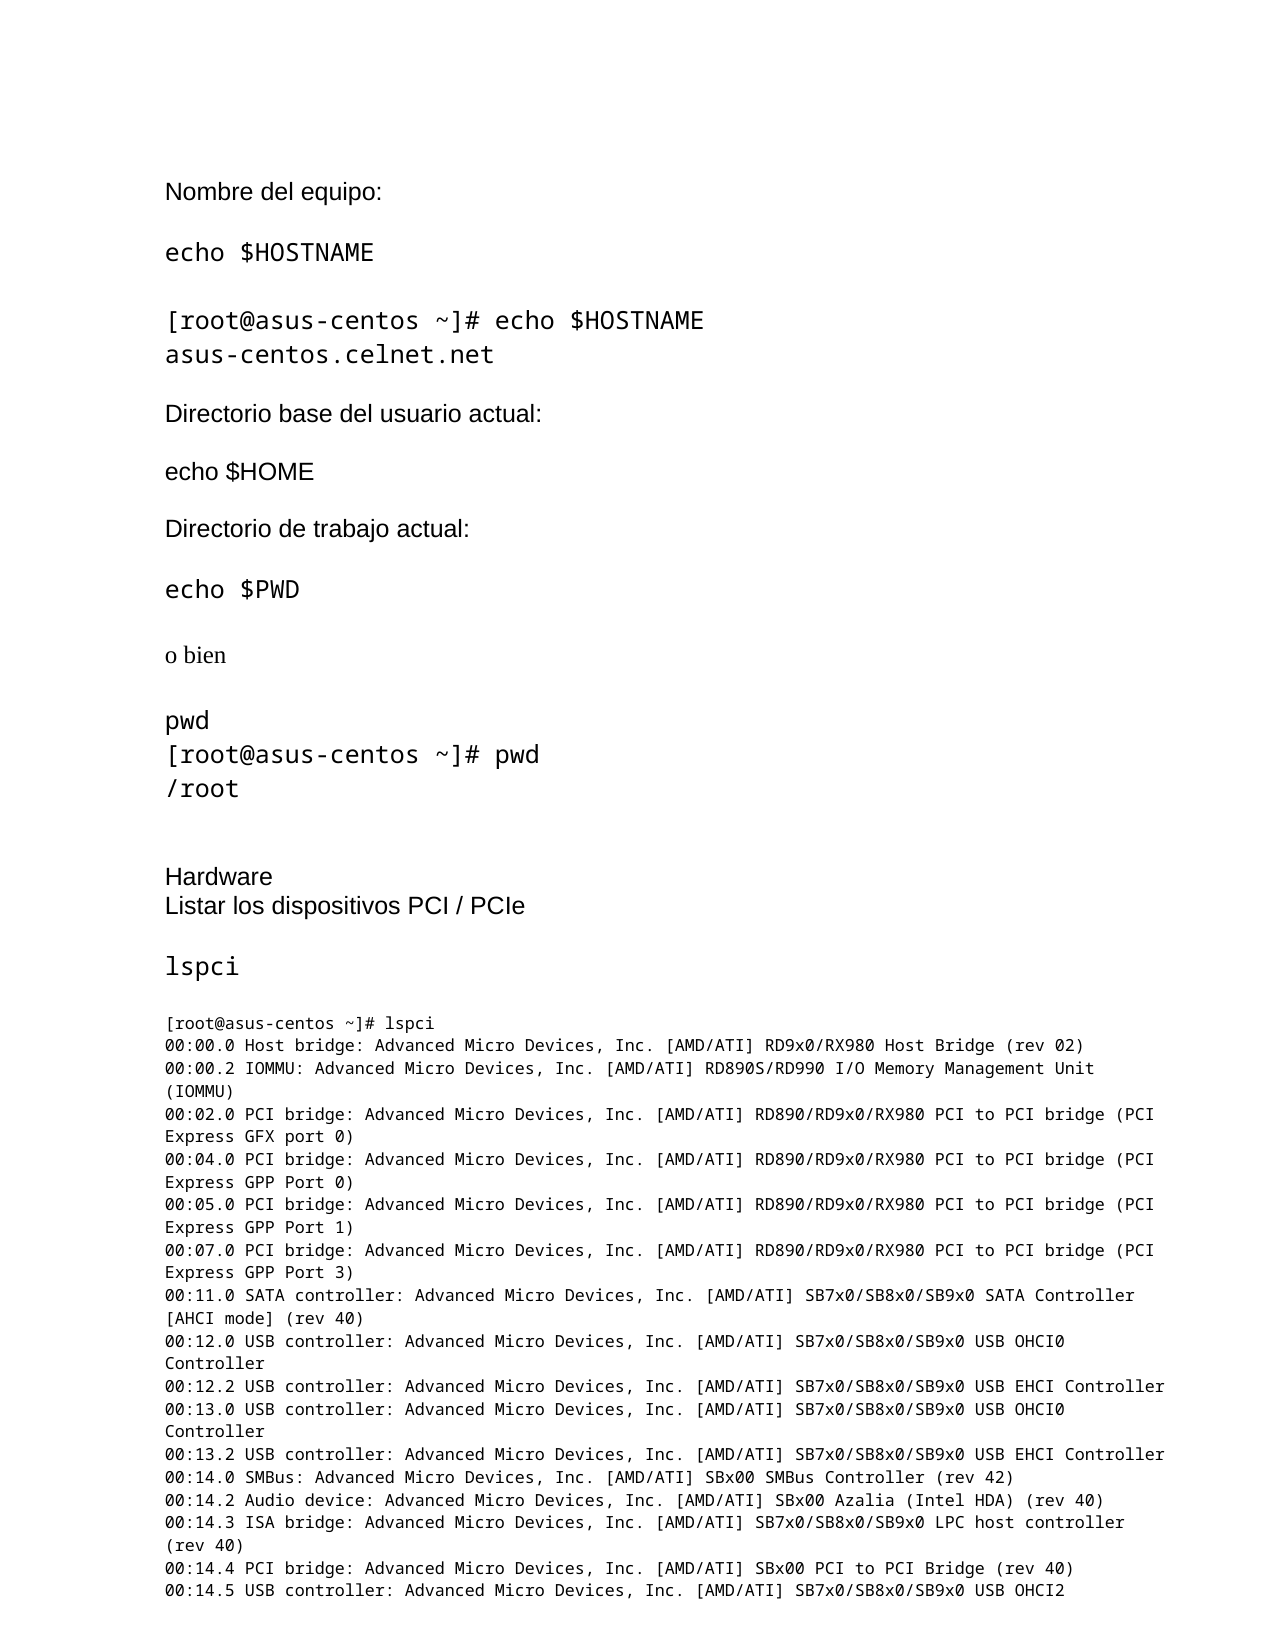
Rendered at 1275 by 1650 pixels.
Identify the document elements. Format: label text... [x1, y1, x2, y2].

text [root@asus-centos ~]# echo $HOSTNAME [164, 302, 1164, 336]
text Nombre del equipo: [164, 177, 1164, 205]
text echo $PWD [164, 572, 1164, 606]
text 00:04.0 PCI bridge: Advanced Micro Devices, Inc. [AMD/ATI] RD890/RD9x0/RX980 PCI to PCI bridge (PCI Express GPP Port 0) [164, 1148, 1164, 1193]
text pwd [164, 703, 1164, 737]
text 00:12.0 USB controller: Advanced Micro Devices, Inc. [AMD/ATI] SB7x0/SB8x0/SB9x0 USB OHCI0 Controller [164, 1329, 1164, 1375]
text 00:14.4 PCI bridge: Advanced Micro Devices, Inc. [AMD/ATI] SBx00 PCI to PCI Bridge (rev 40) [164, 1556, 1164, 1579]
text 00:14.0 SMBus: Advanced Micro Devices, Inc. [AMD/ATI] SBx00 SMBus Controller (rev 42) [164, 1466, 1164, 1488]
text 00:14.3 ISA bridge: Advanced Micro Devices, Inc. [AMD/ATI] SB7x0/SB8x0/SB9x0 LPC host controller (rev 40) [164, 1511, 1164, 1556]
text Listar los dispositivos PCI / PCIe [164, 891, 1164, 920]
text [root@asus-centos ~]# pwd [164, 737, 1164, 771]
text 00:13.0 USB controller: Advanced Micro Devices, Inc. [AMD/ATI] SB7x0/SB8x0/SB9x0 USB OHCI0 Controller [164, 1397, 1164, 1443]
text [root@asus-centos ~]# lspci [164, 1011, 1164, 1034]
text 00:11.0 SATA controller: Advanced Micro Devices, Inc. [AMD/ATI] SB7x0/SB8x0/SB9x0 SATA Controller [AHCI mode] (rev 40) [164, 1284, 1164, 1329]
text 00:05.0 PCI bridge: Advanced Micro Devices, Inc. [AMD/ATI] RD890/RD9x0/RX980 PCI to PCI bridge (PCI Express GPP Port 1) [164, 1193, 1164, 1238]
text 00:12.2 USB controller: Advanced Micro Devices, Inc. [AMD/ATI] SB7x0/SB8x0/SB9x0 USB EHCI Controller [164, 1375, 1164, 1397]
text asus-centos.celnet.net [164, 336, 1164, 370]
text Directorio de trabajo actual: [164, 514, 1164, 543]
text lspci [164, 948, 1164, 983]
text 00:00.2 IOMMU: Advanced Micro Devices, Inc. [AMD/ATI] RD890S/RD990 I/O Memory Management Unit (IOMMU) [164, 1057, 1164, 1102]
text echo $HOME [164, 457, 1164, 485]
text Hardware [164, 862, 1164, 891]
text 00:13.2 USB controller: Advanced Micro Devices, Inc. [AMD/ATI] SB7x0/SB8x0/SB9x0 USB EHCI Controller [164, 1443, 1164, 1466]
text echo $HOSTNAME [164, 234, 1164, 268]
text 00:07.0 PCI bridge: Advanced Micro Devices, Inc. [AMD/ATI] RD890/RD9x0/RX980 PCI to PCI bridge (PCI Express GPP Port 3) [164, 1238, 1164, 1284]
text 00:14.2 Audio device: Advanced Micro Devices, Inc. [AMD/ATI] SBx00 Azalia (Intel HDA) (rev 40) [164, 1488, 1164, 1511]
text 00:14.5 USB controller: Advanced Micro Devices, Inc. [AMD/ATI] SB7x0/SB8x0/SB9x0 USB OHCI2 [164, 1579, 1164, 1602]
text 00:00.0 Host bridge: Advanced Micro Devices, Inc. [AMD/ATI] RD9x0/RX980 Host Bridge (rev 02) [164, 1034, 1164, 1057]
text 00:02.0 PCI bridge: Advanced Micro Devices, Inc. [AMD/ATI] RD890/RD9x0/RX980 PCI to PCI bridge (PCI Express GFX port 0) [164, 1102, 1164, 1148]
text Directorio base del usuario actual: [164, 399, 1164, 428]
text /root [164, 771, 1164, 805]
text o bien [164, 640, 1164, 668]
